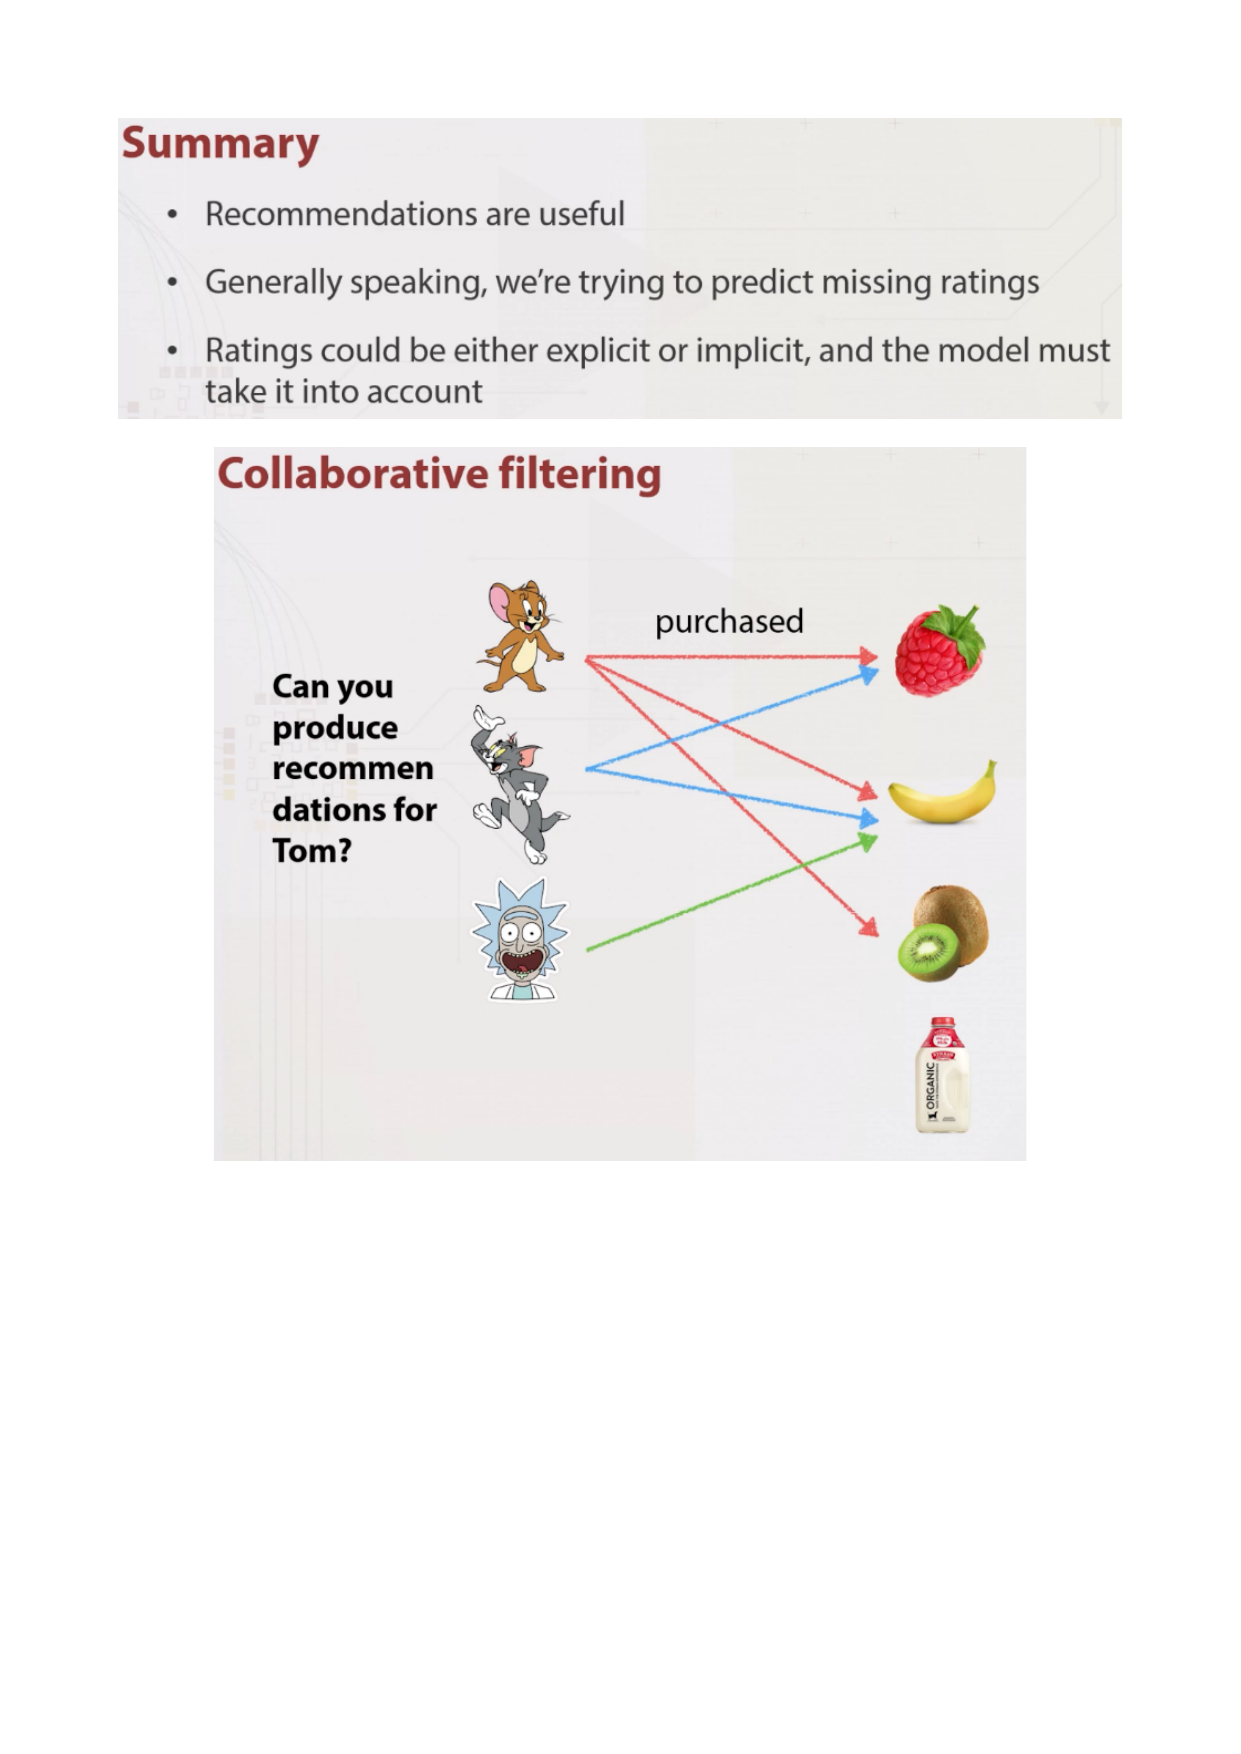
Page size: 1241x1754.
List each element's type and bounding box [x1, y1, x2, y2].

picture [213, 447, 1027, 1161]
picture [118, 118, 1123, 419]
